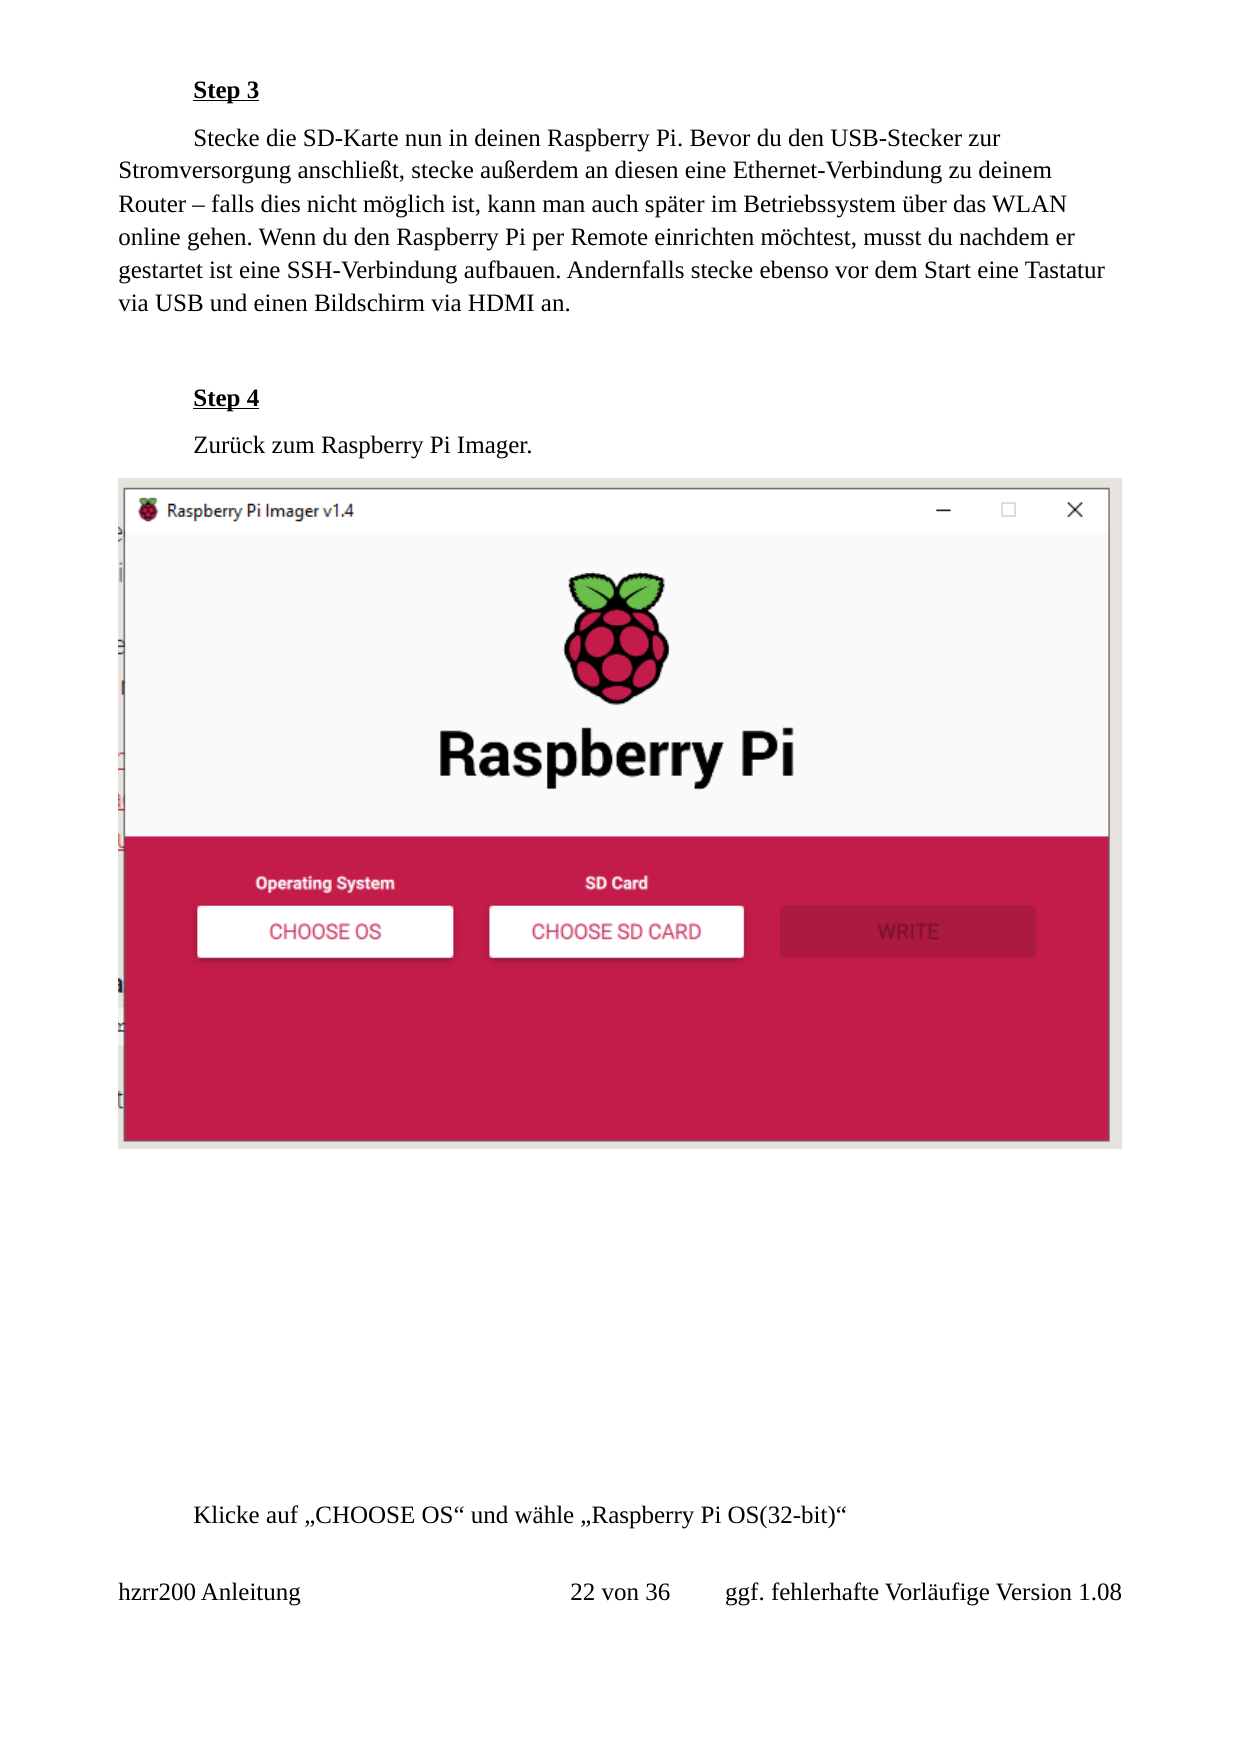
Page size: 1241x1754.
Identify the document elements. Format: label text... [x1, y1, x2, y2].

text Klicke auf „CHOOSE OS“ und wähle „Raspberry Pi OS(32-bit)“ [118, 1501, 1122, 1529]
text Zurück zum Raspberry Pi Imager. [118, 431, 1122, 459]
text Stecke die SD-Karte nun in deinen Raspberry Pi. Bevor du den USB-Stecker zur Stromversorgung anschließt, stecke außerdem an diesen eine Ethernet-Verbindung zu deinem Router – falls dies nicht möglich ist, kann man auch später im Betriebssystem über das WLAN online gehen. Wenn du den Raspberry Pi per Remote einrichten möchtest, musst du nachdem er gestartet ist eine SSH-Verbindung aufbauen. Andernfalls stecke ebenso vor dem Start eine Tastatur via USB und einen Bildschirm via HDMI an. [118, 123, 1122, 316]
text Step 4 [118, 383, 1122, 412]
text Step 3 [118, 75, 1122, 104]
